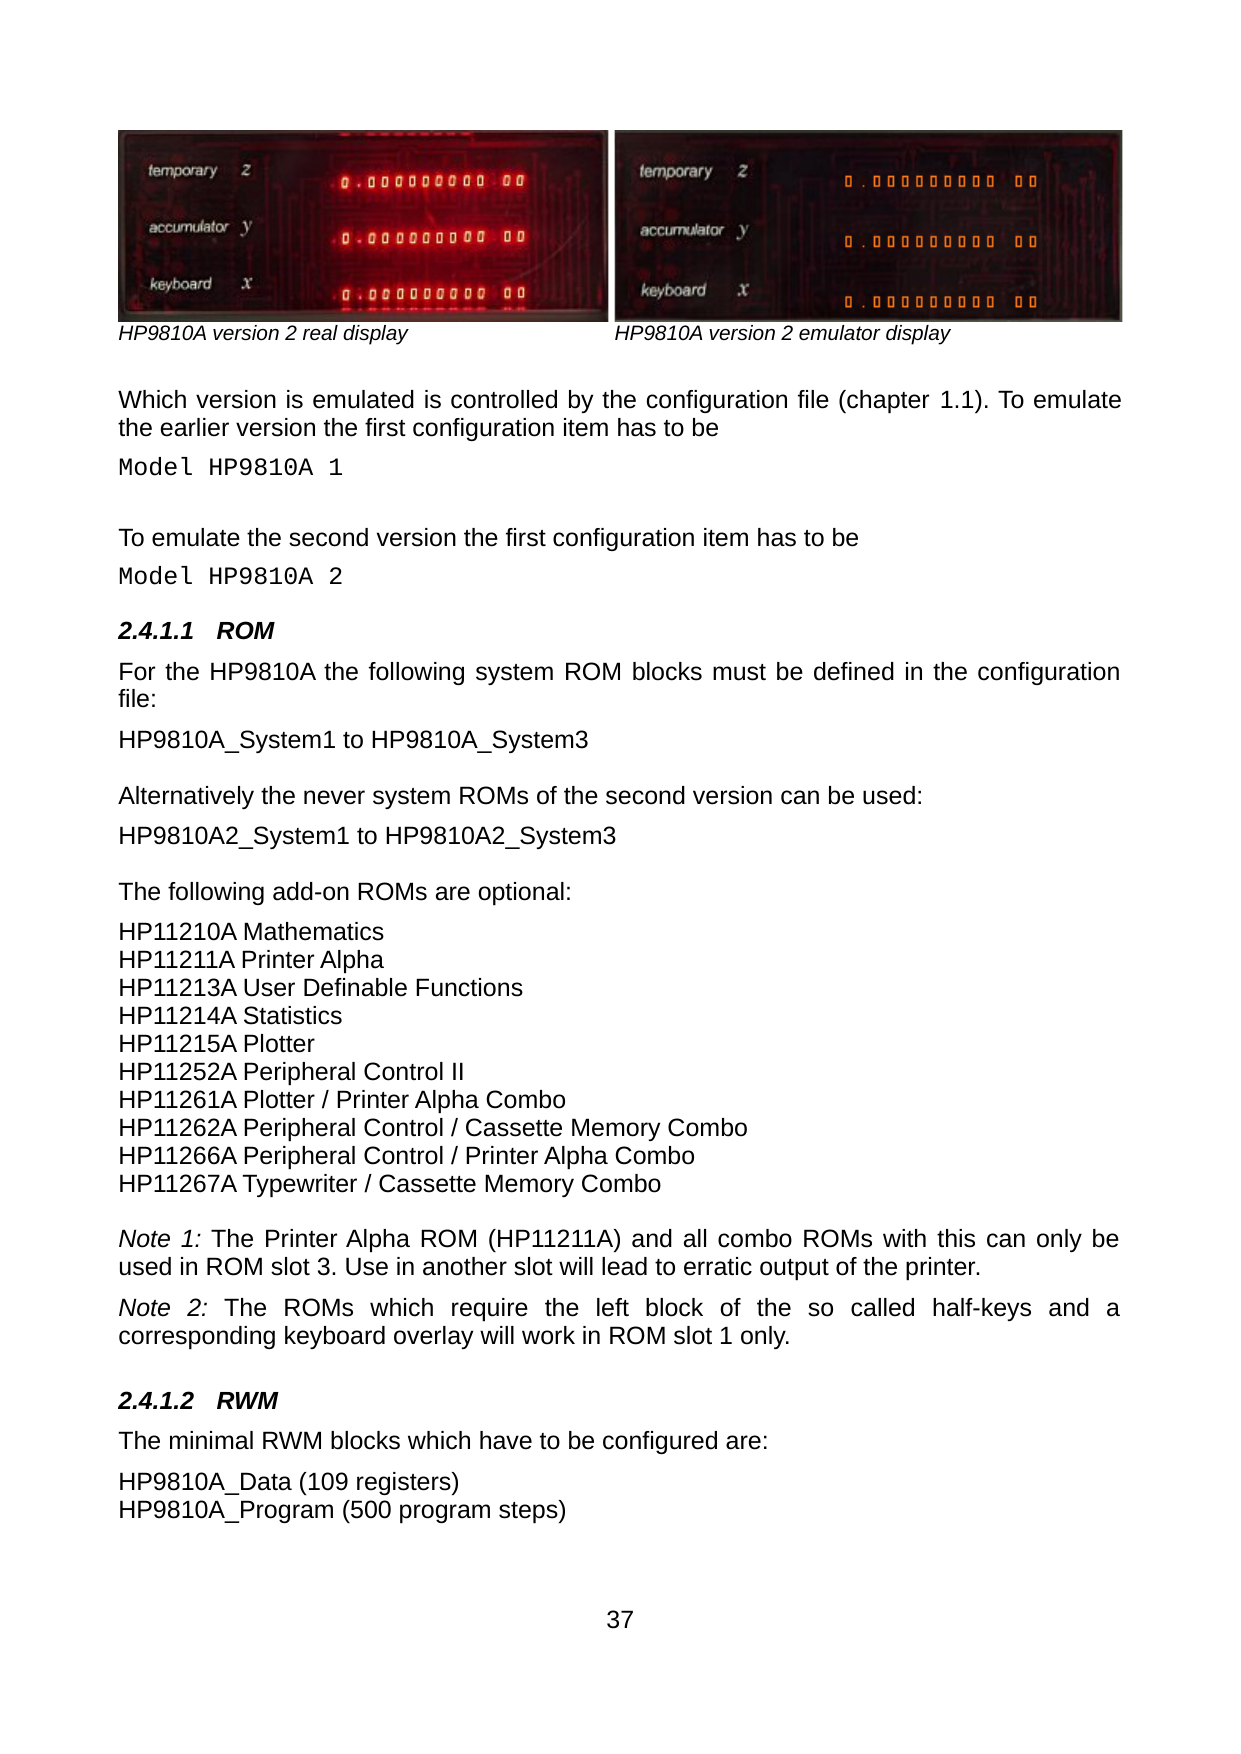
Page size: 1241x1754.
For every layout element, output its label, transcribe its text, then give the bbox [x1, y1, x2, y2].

text To emulate the second version the first configuration item has to be [118, 523, 1122, 551]
text The following add-on ROMs are optional: [118, 878, 1122, 906]
text Model HP9810A 2 [118, 564, 1122, 592]
picture [614, 130, 1123, 322]
text HP9810A version 2 real display [118, 322, 608, 345]
text HP11215A Plotter [118, 1030, 1122, 1058]
text HP11261A Plotter / Printer Alpha Combo [118, 1086, 1122, 1114]
text Note 1: The Printer Alpha ROM (HP11211A) and all combo ROMs with this can only be used in ROM slot 3. Use in another slot will lead to erratic output of the printer. [118, 1225, 1122, 1281]
text HP9810A_Data (109 registers) HP9810A_Program (500 program steps) [118, 1468, 1122, 1523]
text Alternatively the never system ROMs of the second version can be used: [118, 782, 1122, 809]
text HP11262A Peripheral Control / Cassette Memory Combo [118, 1114, 1122, 1142]
picture [118, 130, 609, 322]
text The minimal RWM blocks which have to be configured are: [118, 1427, 1122, 1455]
text Note 2: The ROMs which require the left block of the so called half-keys and a corresponding keyboard overlay will work in ROM slot 1 only. [118, 1294, 1122, 1349]
text HP11266A Peripheral Control / Printer Alpha Combo [118, 1142, 1122, 1169]
subtitle RWM [118, 1387, 1122, 1415]
text HP11267A Typewriter / Cassette Memory Combo [118, 1169, 1122, 1197]
text HP9810A version 2 emulator display [614, 322, 1122, 345]
subtitle ROM [118, 617, 1122, 645]
text Which version is emulated is controlled by the configuration file (chapter 1.1). To emulate the earlier version the first configuration item has to be [118, 386, 1122, 442]
text HP11210A Mathematics [118, 918, 1122, 946]
text HP9810A_System1 to HP9810A_System3 [118, 726, 1122, 754]
text HP11213A User Definable Functions [118, 974, 1122, 1002]
text HP11211A Printer Alpha [118, 946, 1122, 974]
text Model HP9810A 1 [118, 455, 1122, 483]
text For the HP9810A the following system ROM blocks must be defined in the configuration file: [118, 657, 1122, 713]
text HP9810A2_System1 to HP9810A2_System3 [118, 822, 1122, 850]
text HP11252A Peripheral Control II [118, 1058, 1122, 1086]
text HP11214A Statistics [118, 1002, 1122, 1030]
